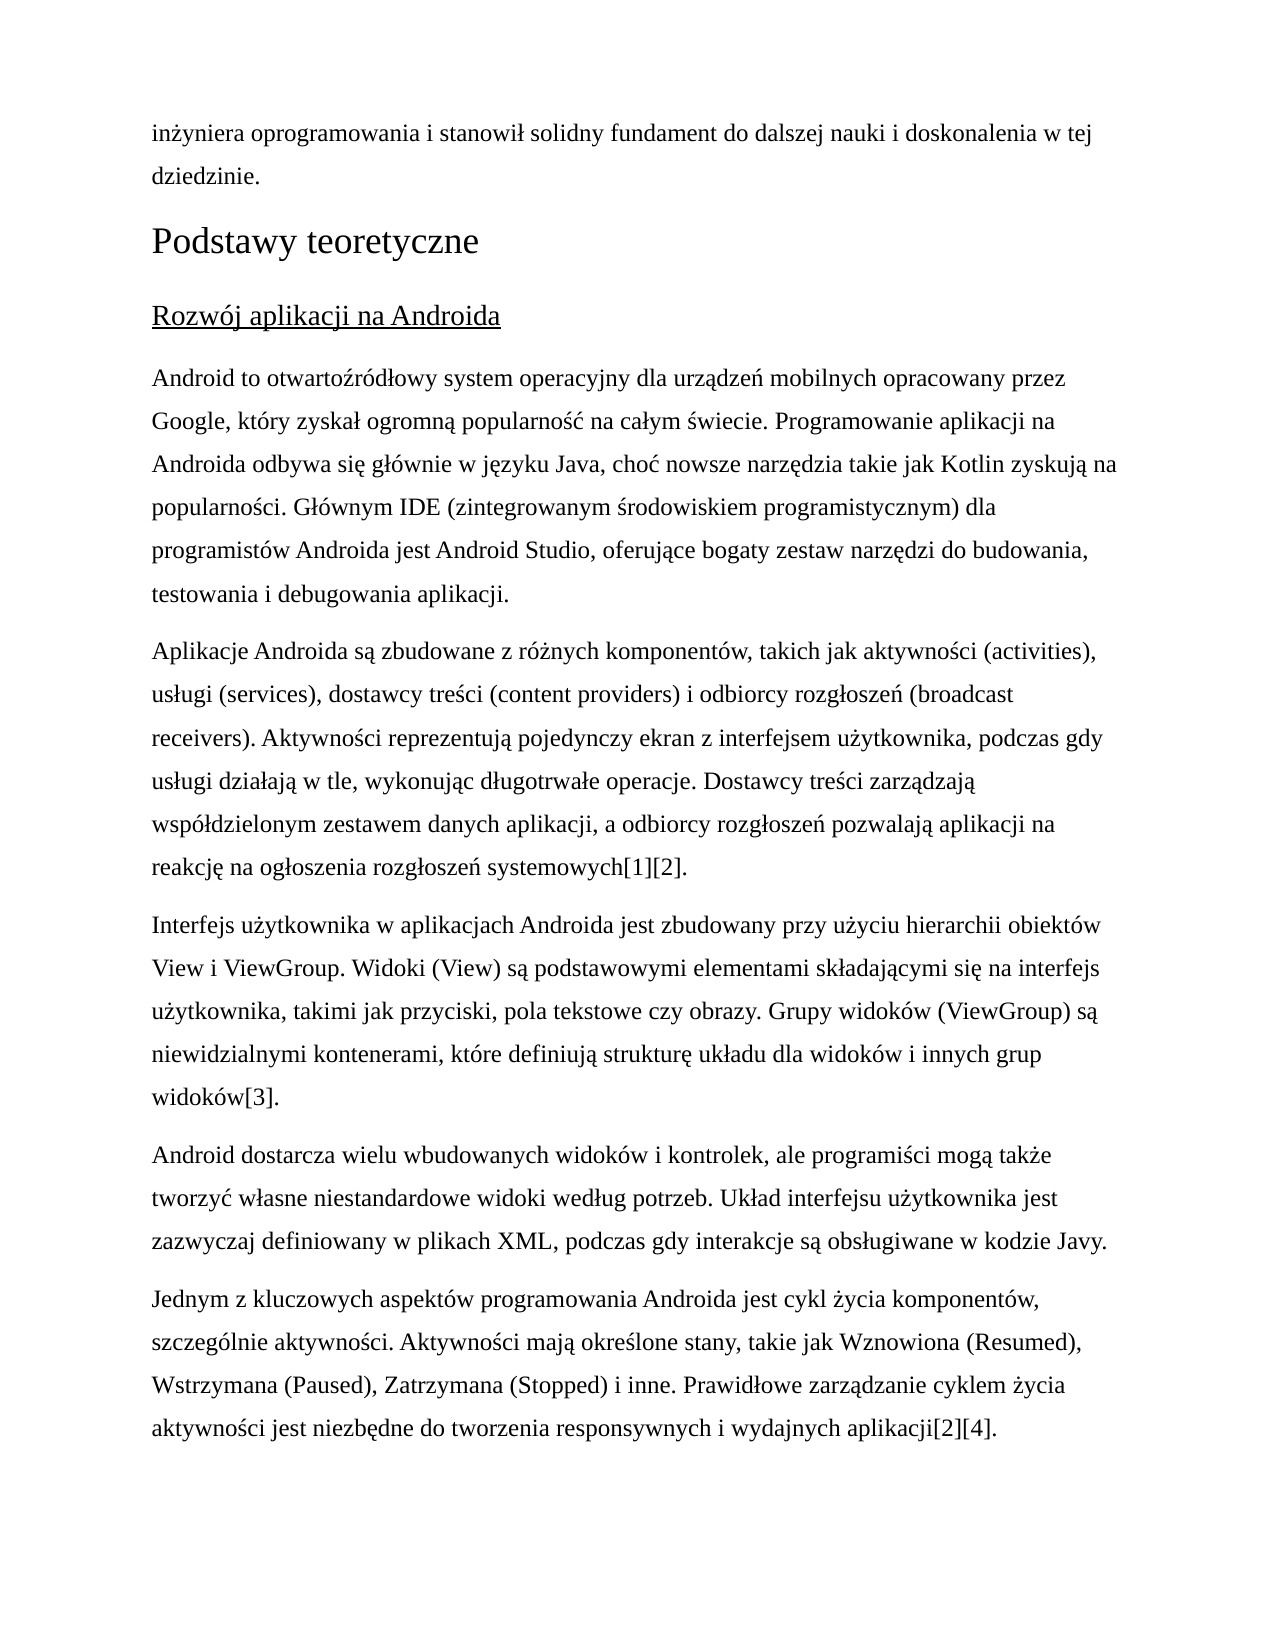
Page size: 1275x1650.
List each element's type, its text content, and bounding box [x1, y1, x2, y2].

text inżyniera oprogramowania i stanowił solidny fundament do dalszej nauki i doskonalenia w tej dziedzinie. [151, 118, 1123, 190]
text Interfejs użytkownika w aplikacjach Androida jest zbudowany przy użyciu hierarchii obiektów View i ViewGroup. Widoki (View) są podstawowymi elementami składającymi się na interfejs użytkownika, takimi jak przyciski, pola tekstowe czy obrazy. Grupy widoków (ViewGroup) są niewidzialnymi kontenerami, które definiują strukturę układu dla widoków i innych grup widoków[3]. [151, 910, 1123, 1111]
text Aplikacje Androida są zbudowane z różnych komponentów, takich jak aktywności (activities), usługi (services), dostawcy treści (content providers) i odbiorcy rozgłoszeń (broadcast receivers). Aktywności reprezentują pojedynczy ekran z interfejsem użytkownika, podczas gdy usługi działają w tle, wykonując długotrwałe operacje. Dostawcy treści zarządzają współdzielonym zestawem danych aplikacji, a odbiorcy rozgłoszeń pozwalają aplikacji na reakcję na ogłoszenia rozgłoszeń systemowych[1][2]. [151, 636, 1123, 881]
text Rozwój aplikacji na Androida [151, 298, 1123, 332]
text Jednym z kluczowych aspektów programowania Androida jest cykl życia komponentów, szczególnie aktywności. Aktywności mają określone stany, takie jak Wznowiona (Resumed), Wstrzymana (Paused), Zatrzymana (Stopped) i inne. Prawidłowe zarządzanie cyklem życia aktywności jest niezbędne do tworzenia responsywnych i wydajnych aplikacji[2][4]. [151, 1284, 1123, 1442]
text Android dostarcza wielu wbudowanych widoków i kontrolek, ale programiści mogą także tworzyć własne niestandardowe widoki według potrzeb. Układ interfejsu użytkownika jest zazwyczaj definiowany w plikach XML, podczas gdy interakcje są obsługiwane w kodzie Javy. [151, 1140, 1123, 1255]
text Podstawy teoretyczne [151, 219, 1123, 262]
text Android to otwartoźródłowy system operacyjny dla urządzeń mobilnych opracowany przez Google, który zyskał ogromną popularność na całym świecie. Programowanie aplikacji na Androida odbywa się głównie w języku Java, choć nowsze narzędzia takie jak Kotlin zyskują na popularności. Głównym IDE (zintegrowanym środowiskiem programistycznym) dla programistów Androida jest Android Studio, oferujące bogaty zestaw narzędzi do budowania, testowania i debugowania aplikacji. [151, 363, 1123, 607]
